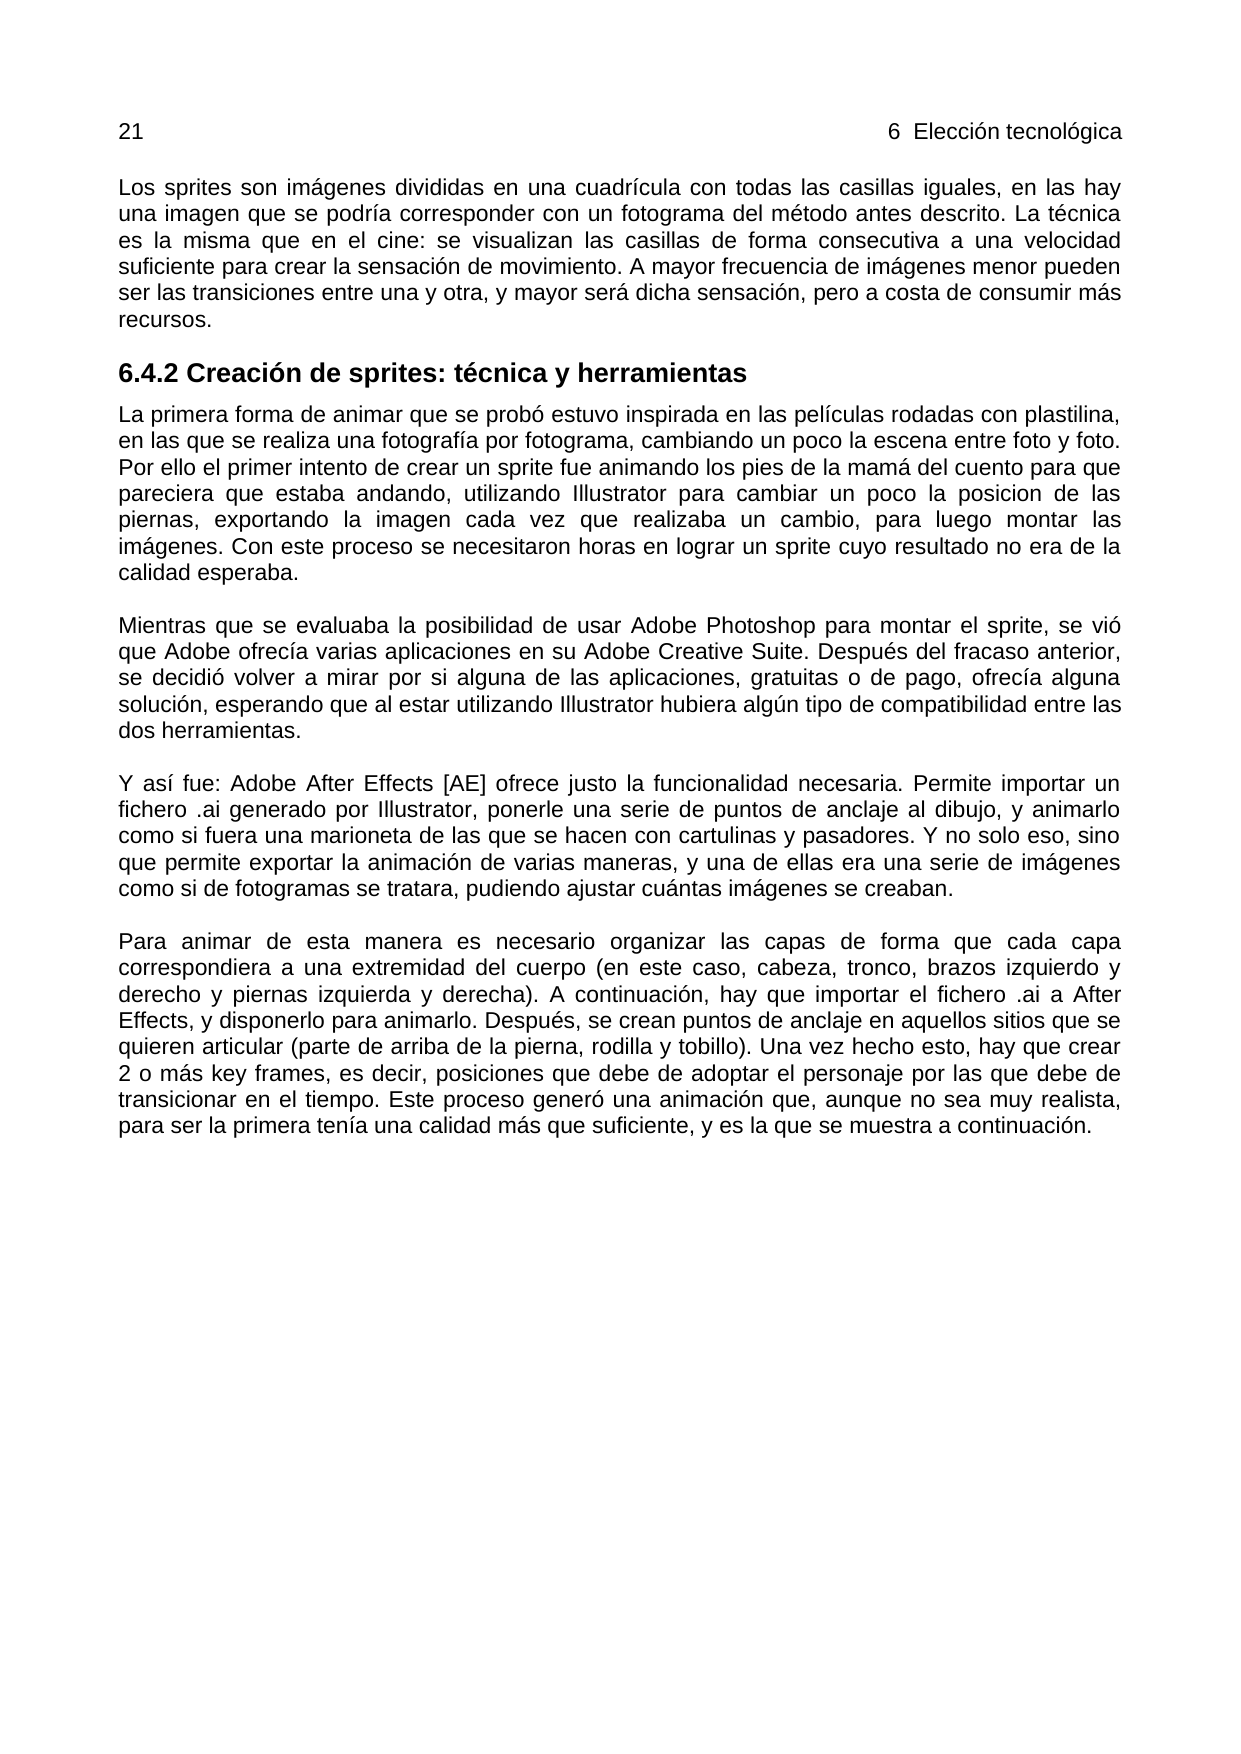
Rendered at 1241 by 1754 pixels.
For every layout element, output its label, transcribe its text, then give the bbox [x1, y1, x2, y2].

text Mientras que se evaluaba la posibilidad de usar Adobe Photoshop para montar el sprite, se vió que Adobe ofrecía varias aplicaciones en su Adobe Creative Suite. Después del fracaso anterior, se decidió volver a mirar por si alguna de las aplicaciones, gratuitas o de pago, ofrecía alguna solución, esperando que al estar utilizando Illustrator hubiera algún tipo de compatibilidad entre las dos herramientas. [118, 612, 1122, 743]
text Y así fue: Adobe After Effects [AE] ofrece justo la funcionalidad necesaria. Permite importar un fichero .ai generado por Illustrator, ponerle una serie de puntos de anclaje al dibujo, y animarlo como si fuera una marioneta de las que se hacen con cartulinas y pasadores. Y no solo eso, sino que permite exportar la animación de varias maneras, y una de ellas era una serie de imágenes como si de fotogramas se tratara, pudiendo ajustar cuántas imágenes se creaban. [118, 770, 1122, 902]
text La primera forma de animar que se probó estuvo inspirada en las películas rodadas con plastilina, en las que se realiza una fotografía por fotograma, cambiando un poco la escena entre foto y foto. Por ello el primer intento de crear un sprite fue animando los pies de la mamá del cuento para que pareciera que estaba andando, utilizando Illustrator para cambiar un poco la posicion de las piernas, exportando la imagen cada vez que realizaba un cambio, para luego montar las imágenes. Con este proceso se necesitaron horas en lograr un sprite cuyo resultado no era de la calidad esperaba. [118, 401, 1122, 585]
subtitle Creación de sprites: técnica y herramientas [118, 357, 1122, 388]
text Los sprites son imágenes divididas en una cuadrícula con todas las casillas iguales, en las hay una imagen que se podría corresponder con un fotograma del método antes descrito. La técnica es la misma que en el cine: se visualizan las casillas de forma consecutiva a una velocidad suficiente para crear la sensación de movimiento. A mayor frecuencia de imágenes menor pueden ser las transiciones entre una y otra, y mayor será dicha sensación, pero a costa de consumir más recursos. [118, 174, 1122, 332]
text Para animar de esta manera es necesario organizar las capas de forma que cada capa correspondiera a una extremidad del cuerpo (en este caso, cabeza, tronco, brazos izquierdo y derecho y piernas izquierda y derecha). A continuación, hay que importar el fichero .ai a After Effects, y disponerlo para animarlo. Después, se crean puntos de anclaje en aquellos sitios que se quieren articular (parte de arriba de la pierna, rodilla y tobillo). Una vez hecho esto, hay que crear 2 o más key frames, es decir, posiciones que debe de adoptar el personaje por las que debe de transicionar en el tiempo. Este proceso generó una animación que, aunque no sea muy realista, para ser la primera tenía una calidad más que suficiente, y es la que se muestra a continuación. [118, 928, 1122, 1139]
